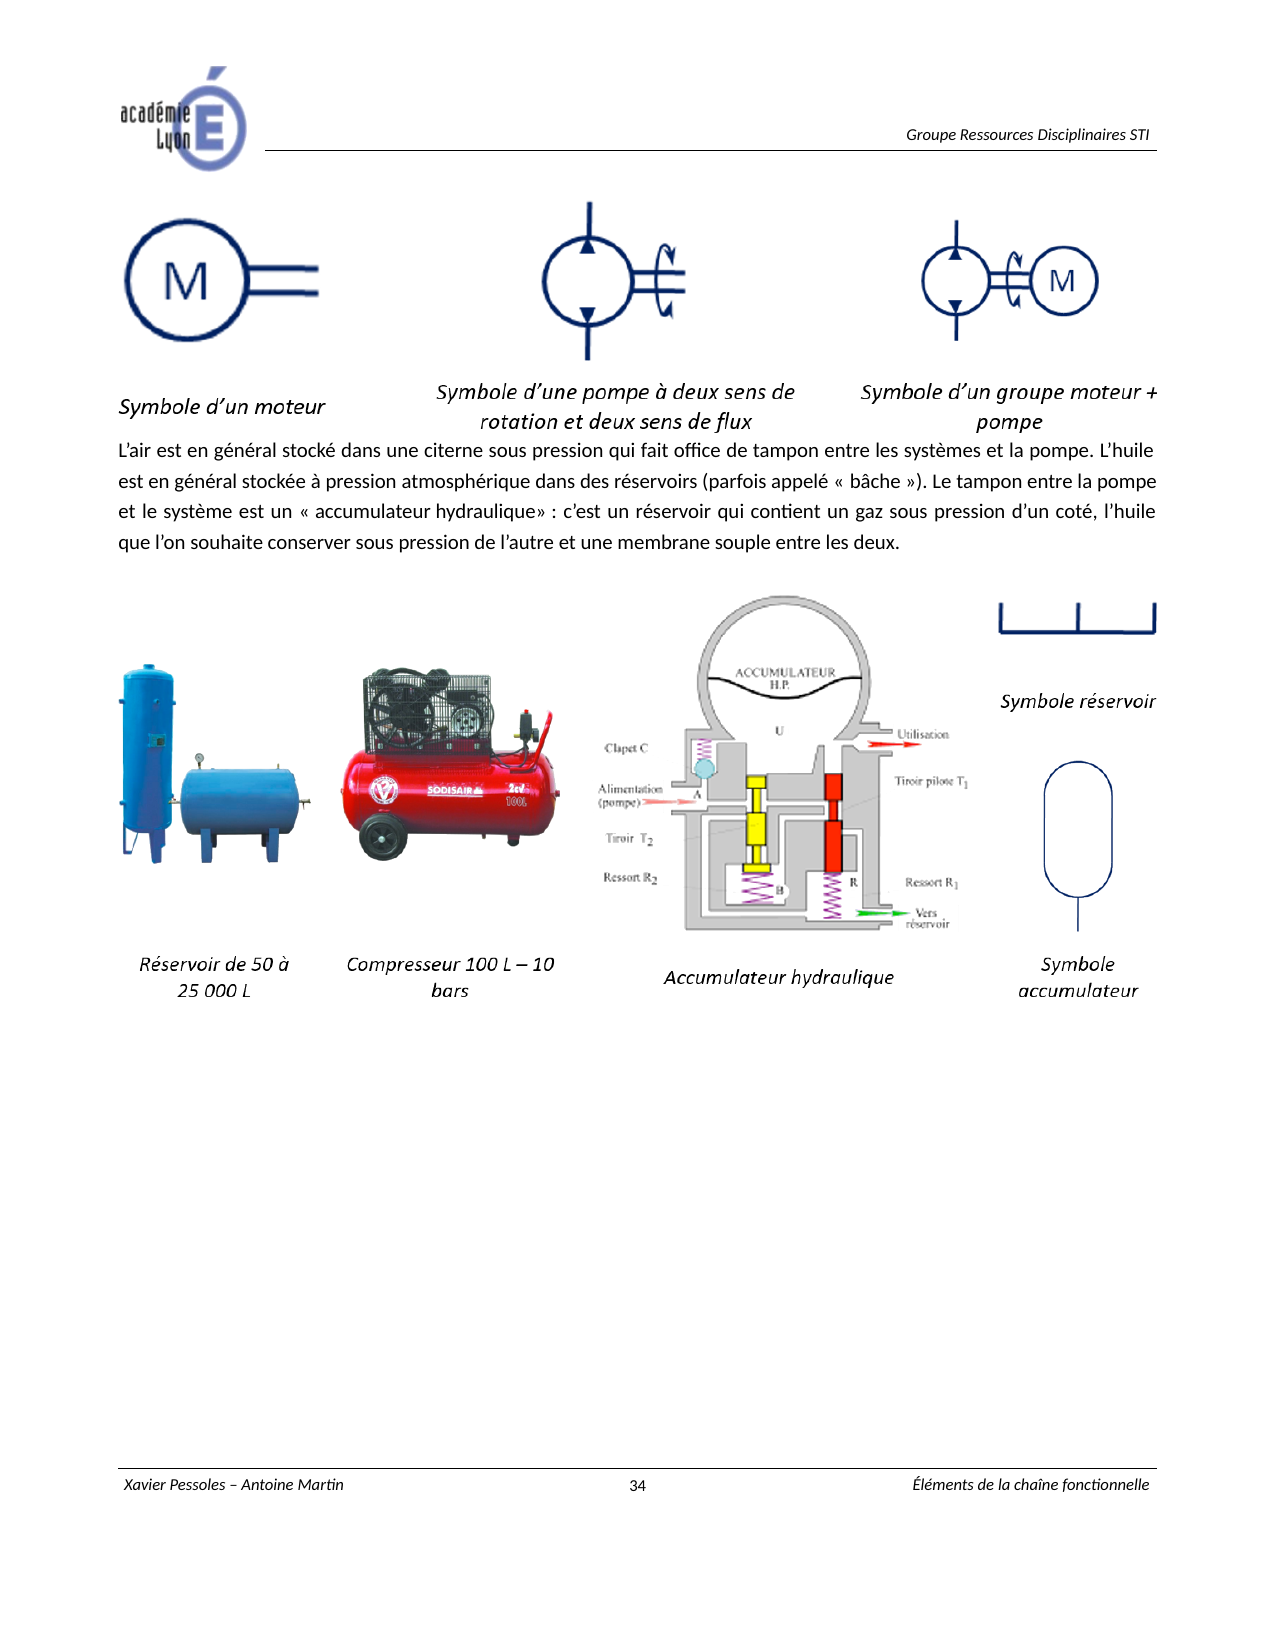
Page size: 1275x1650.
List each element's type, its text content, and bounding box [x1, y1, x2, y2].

text L’air est en général stocké dans une citerne sous pression qui fait office de tampon entre les systèmes et la pompe. L’huile est en général stockée à pression atmosphérique dans des réservoirs (parfois appelé « bâche »). Le tampon entre la pompe et le système est un « accumulateur hydraulique» : c’est un réservoir qui contient un gaz sous pression d’un coté, l’huile que l’on souhaite conserver sous pression de l’autre et une membrane souple entre les deux. [118, 433, 1157, 554]
picture [121, 66, 247, 173]
picture [118, 595, 1157, 997]
picture [118, 200, 1157, 433]
